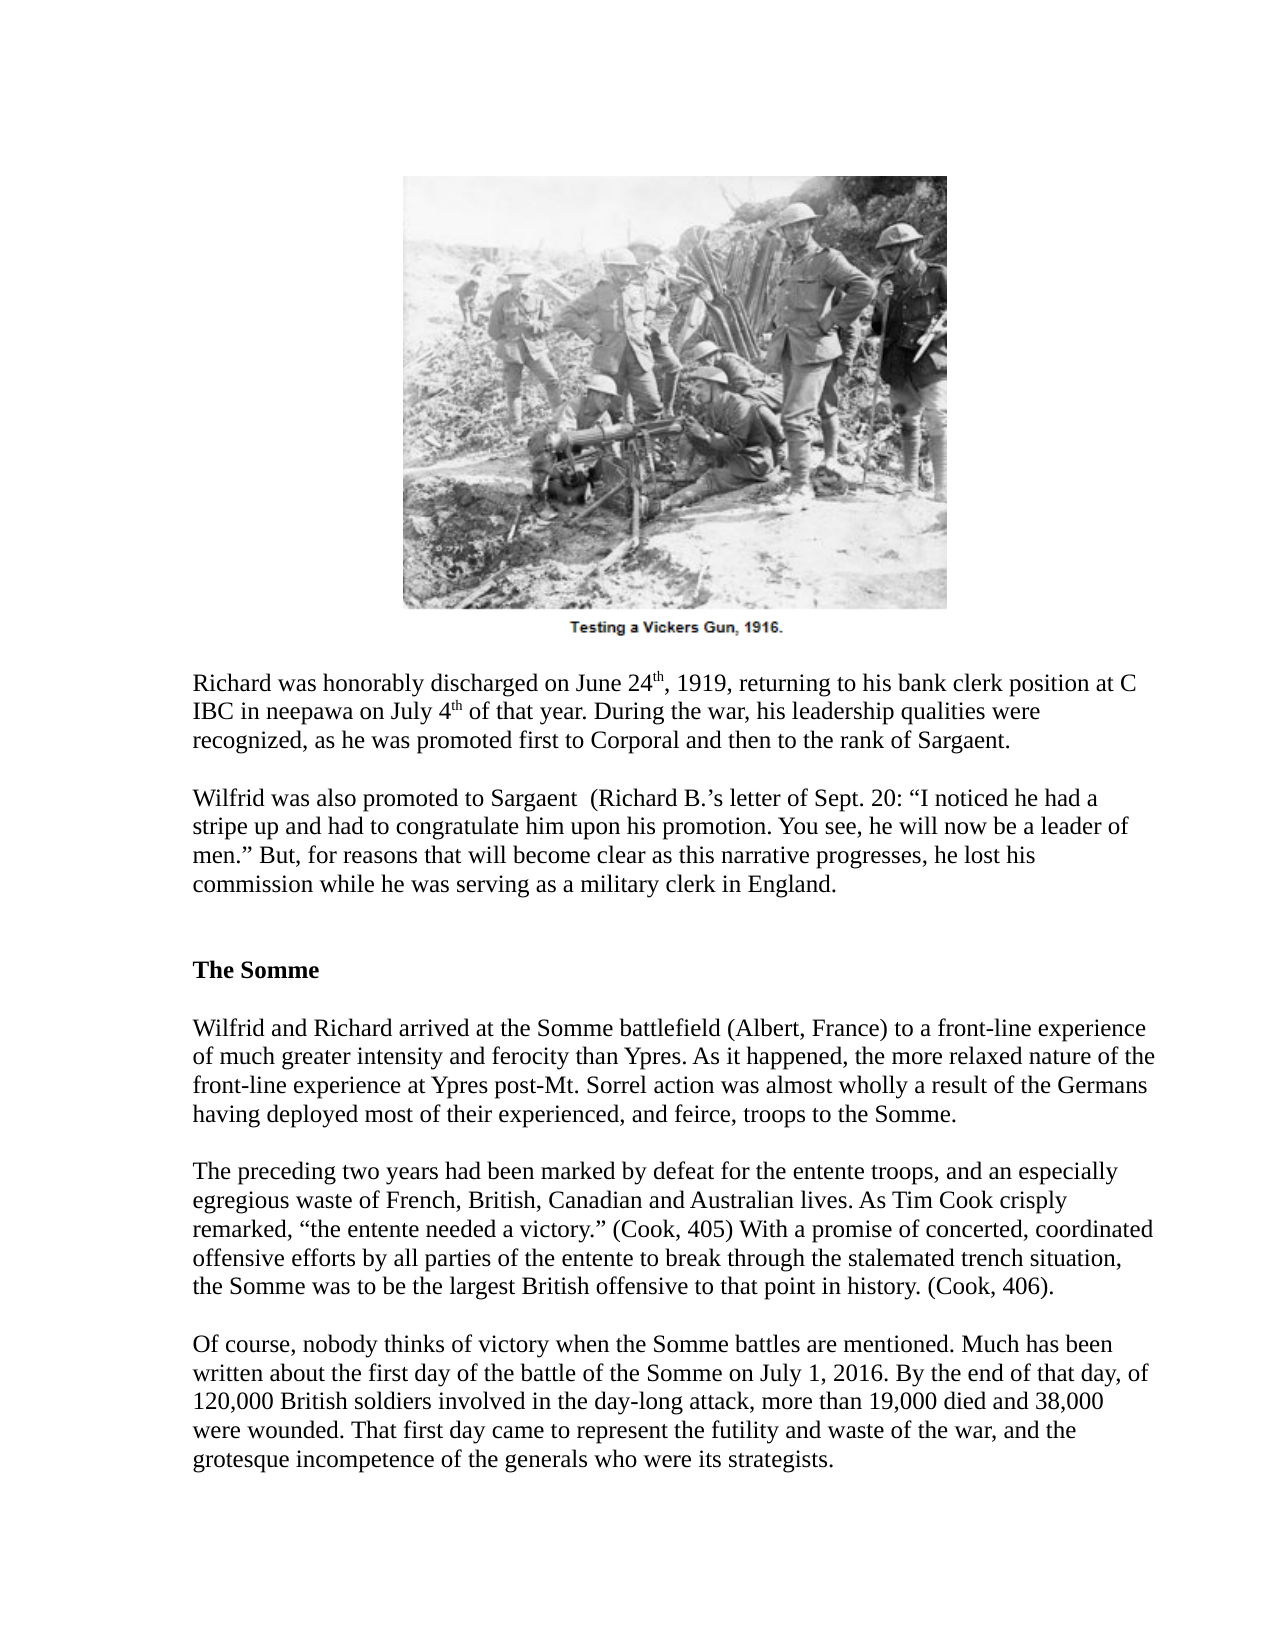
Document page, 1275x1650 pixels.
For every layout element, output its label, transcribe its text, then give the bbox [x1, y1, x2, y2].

picture [403, 176, 947, 639]
text Wilfrid was also promoted to Sargaent (Richard B.’s letter of Sept. 20: “I noticed he had a stripe up and had to congratulate him upon his promotion. You see, he will now be a leader of men.” But, for reasons that will become clear as this narrative progresses, he lost his commission while he was serving as a military clerk in England. [192, 783, 1158, 926]
text Wilfrid and Richard arrived at the Somme battlefield (Albert, France) to a front-line experience of much greater intensity and ferocity than Ypres. As it happened, the more relaxed nature of the front-line experience at Ypres post-Mt. Sorrel action was almost wholly a result of the Germans having deployed most of their experienced, and feirce, troops to the Somme. [192, 1013, 1158, 1128]
text The Somme [192, 955, 1158, 984]
text The preceding two years had been marked by defeat for the entente troops, and an especially egregious waste of French, British, Canadian and Australian lives. As Tim Cook crisply remarked, “the entente needed a victory.” (Cook, 405) With a promise of concerted, coordinated offensive efforts by all parties of the entente to break through the stalemated trench situation, the Somme was to be the largest British offensive to that point in history. (Cook, 406). [192, 1156, 1158, 1300]
text Of course, nobody thinks of victory when the Somme battles are mentioned. Much has been written about the first day of the battle of the Somme on July 1, 2016. By the end of that day, of 120,000 British soldiers involved in the day-long attack, more than 19,000 died and 38,000 were wounded. That first day came to represent the futility and waste of the war, and the grotesque incompetence of the generals who were its strategists. [192, 1329, 1158, 1473]
text Richard was honorably discharged on June 24th, 1919, returning to his bank clerk position at C IBC in neepawa on July 4th of that year. During the war, his leadership qualities were recognized, as he was promoted first to Corporal and then to the rank of Sargaent. [192, 668, 1158, 754]
